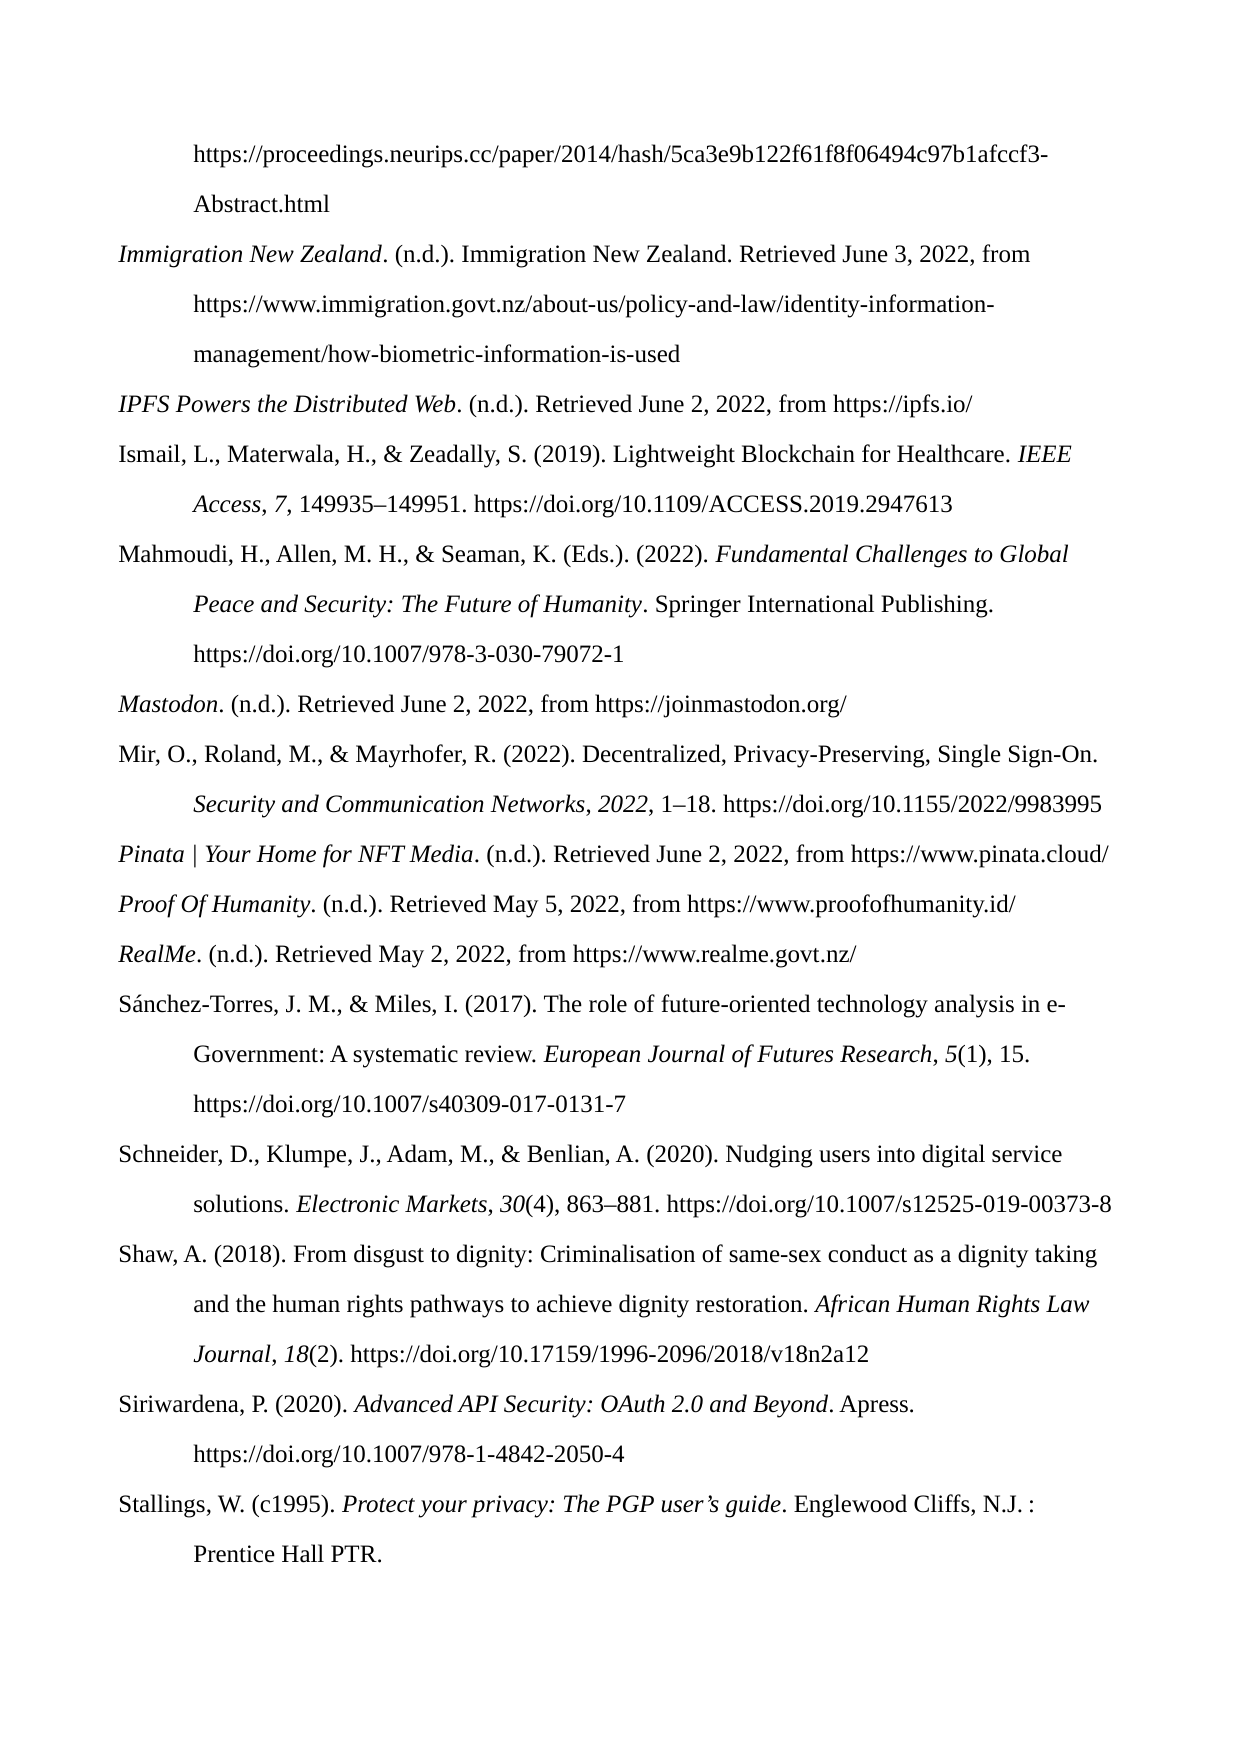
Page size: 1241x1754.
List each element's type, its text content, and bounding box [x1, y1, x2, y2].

text Shaw, A. (2018). From disgust to dignity: Criminalisation of same-sex conduct as a dignity taking and the human rights pathways to achieve dignity restoration. African Human Rights Law Journal, 18(2). https://doi.org/10.17159/1996-2096/2018/v18n2a12 [118, 1218, 1122, 1368]
text https://proceedings.neurips.cc/paper/2014/hash/5ca3e9b122f61f8f06494c97b1afccf3-Abstract.html [118, 118, 1122, 218]
text RealMe. (n.d.). Retrieved May 2, 2022, from https://www.realme.govt.nz/ [118, 918, 1122, 968]
text IPFS Powers the Distributed Web. (n.d.). Retrieved June 2, 2022, from https://ipfs.io/ [118, 368, 1122, 418]
text Sánchez-Torres, J. M., & Miles, I. (2017). The role of future-oriented technology analysis in e-Government: A systematic review. European Journal of Futures Research, 5(1), 15. https://doi.org/10.1007/s40309-017-0131-7 [118, 968, 1122, 1118]
text Mastodon. (n.d.). Retrieved June 2, 2022, from https://joinmastodon.org/ [118, 668, 1122, 718]
text Siriwardena, P. (2020). Advanced API Security: OAuth 2.0 and Beyond. Apress. https://doi.org/10.1007/978-1-4842-2050-4 [118, 1368, 1122, 1468]
text Mir, O., Roland, M., & Mayrhofer, R. (2022). Decentralized, Privacy-Preserving, Single Sign-On. Security and Communication Networks, 2022, 1–18. https://doi.org/10.1155/2022/9983995 [118, 718, 1122, 818]
text Proof Of Humanity. (n.d.). Retrieved May 5, 2022, from https://www.proofofhumanity.id/ [118, 868, 1122, 918]
text Pinata | Your Home for NFT Media. (n.d.). Retrieved June 2, 2022, from https://www.pinata.cloud/ [118, 818, 1122, 868]
text Immigration New Zealand. (n.d.). Immigration New Zealand. Retrieved June 3, 2022, from https://www.immigration.govt.nz/about-us/policy-and-law/identity-information-management/how-biometric-information-is-used [118, 218, 1122, 368]
text Stallings, W. (c1995). Protect your privacy: The PGP user’s guide. Englewood Cliffs, N.J. : Prentice Hall PTR. [118, 1468, 1122, 1568]
text Schneider, D., Klumpe, J., Adam, M., & Benlian, A. (2020). Nudging users into digital service solutions. Electronic Markets, 30(4), 863–881. https://doi.org/10.1007/s12525-019-00373-8 [118, 1118, 1122, 1218]
text Mahmoudi, H., Allen, M. H., & Seaman, K. (Eds.). (2022). Fundamental Challenges to Global Peace and Security: The Future of Humanity. Springer International Publishing. https://doi.org/10.1007/978-3-030-79072-1 [118, 518, 1122, 668]
text Ismail, L., Materwala, H., & Zeadally, S. (2019). Lightweight Blockchain for Healthcare. IEEE Access, 7, 149935–149951. https://doi.org/10.1109/ACCESS.2019.2947613 [118, 418, 1122, 518]
